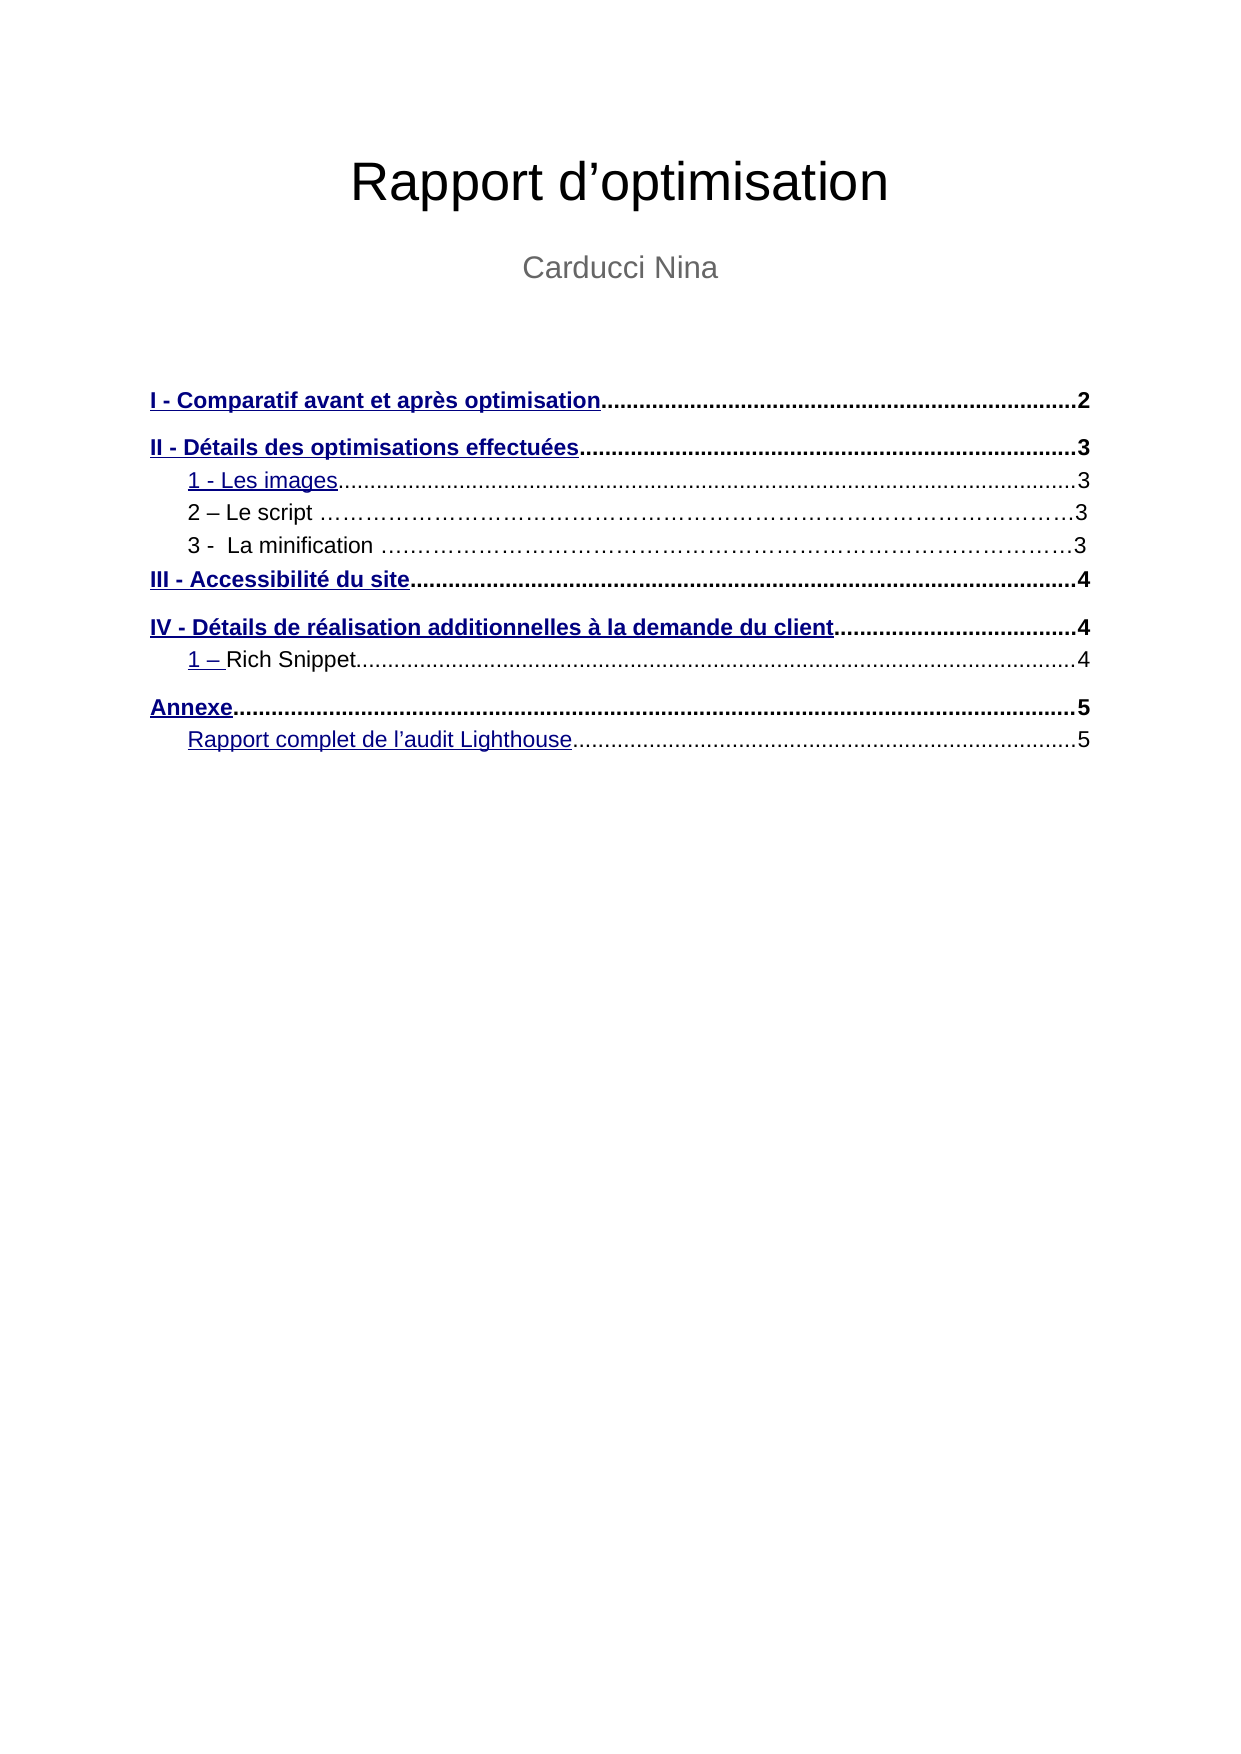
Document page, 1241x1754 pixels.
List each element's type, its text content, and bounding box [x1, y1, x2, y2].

text Carducci Nina [150, 249, 1090, 285]
text II - Détails des optimisations effectuées 3 [150, 434, 1090, 460]
text IV - Détails de réalisation additionnelles à la demande du client 4 [150, 614, 1090, 640]
text 3 - La minification ….……………………………………………………………………………3 [187, 532, 1090, 558]
text 1 - Les images 3 [187, 467, 1090, 493]
text 2 – Le script ………………………………………………………………………………………3 [187, 499, 1090, 526]
text I - Comparatif avant et après optimisation 2 [150, 387, 1090, 413]
text 1 – Rich Snippet 4 [187, 646, 1090, 673]
text Annexe 5 [150, 693, 1090, 720]
text Rapport complet de l’audit Lighthouse 5 [187, 726, 1090, 752]
text III - Accessibilité du site 4 [150, 566, 1090, 593]
text Rapport d’optimisation [150, 150, 1090, 212]
